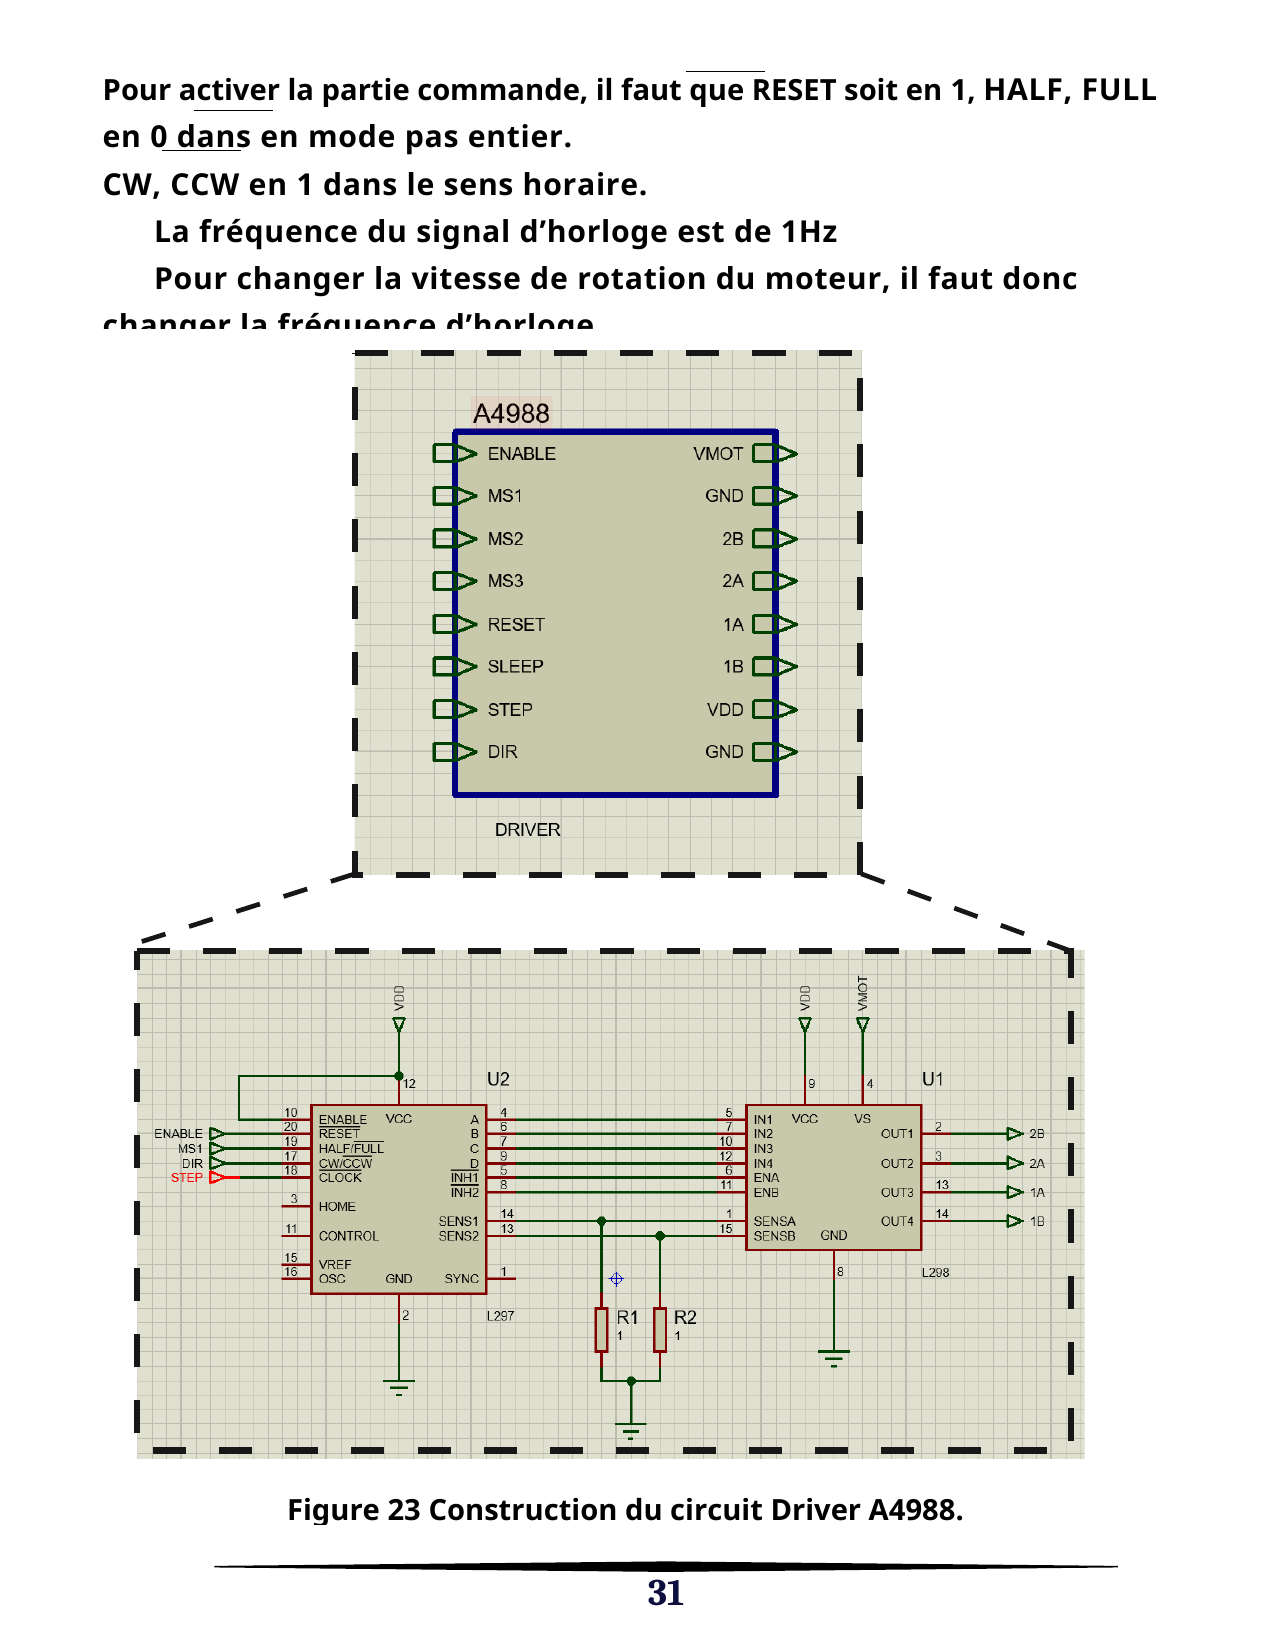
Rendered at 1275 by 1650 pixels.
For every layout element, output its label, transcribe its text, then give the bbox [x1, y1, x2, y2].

text Pour activer la partie commande, il faut que RESET soit en 1, HALF, FULL en 0 dans en mode pas entier. [102, 68, 1191, 157]
text Figure 23 Construction du circuit Driver A4988. [287, 1489, 1051, 1524]
text La fréquence du signal d’horloge est de 1Hz [102, 210, 1191, 251]
text CW, CCW en 1 dans le sens horaire. [102, 163, 1191, 204]
text Pour changer la vitesse de rotation du moteur, il faut donc changer la fréquence d’horloge. [102, 257, 1191, 328]
